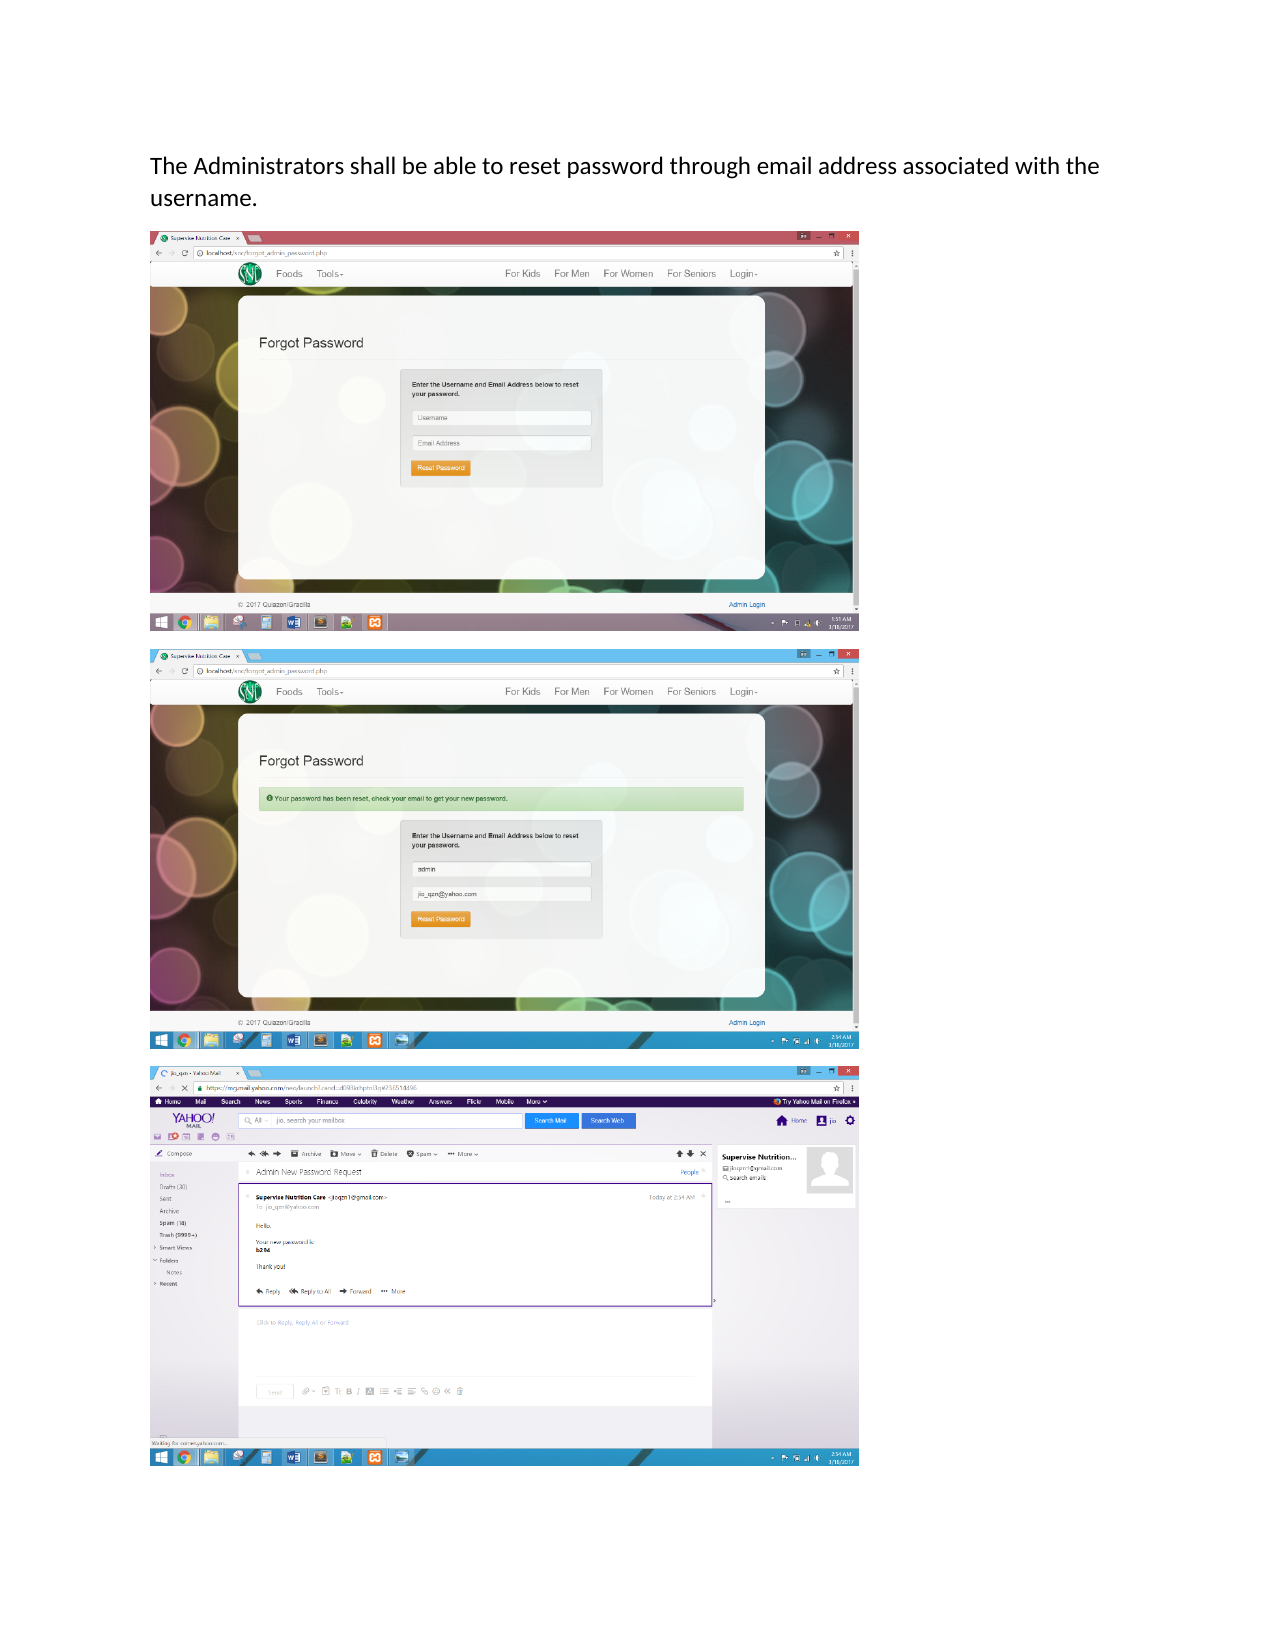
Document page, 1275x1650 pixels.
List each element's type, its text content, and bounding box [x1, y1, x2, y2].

text The Administrators shall be able to reset password through email address associated with the username. [150, 150, 1125, 213]
